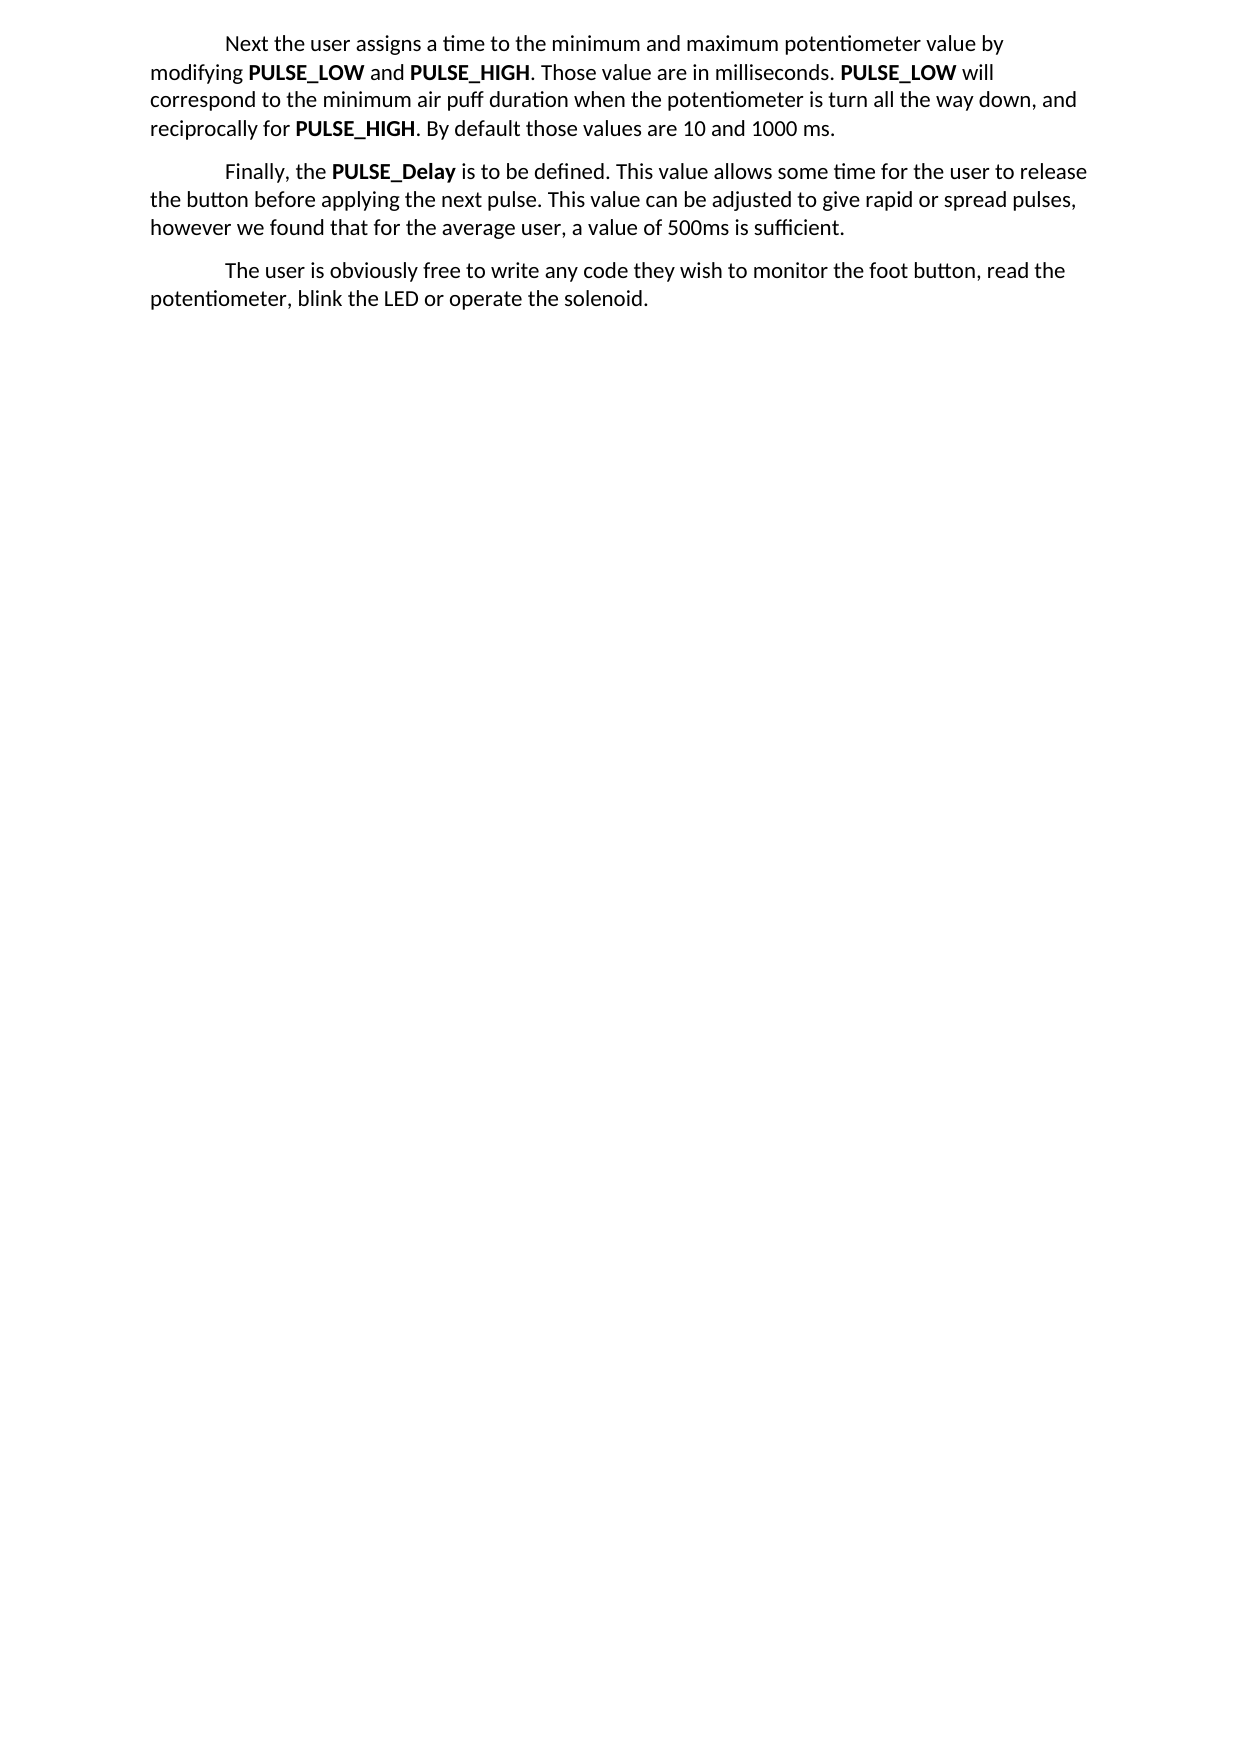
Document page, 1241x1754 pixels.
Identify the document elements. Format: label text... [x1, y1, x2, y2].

text Next the user assigns a time to the minimum and maximum potentiometer value by modifying PULSE_LOW and PULSE_HIGH. Those value are in milliseconds. PULSE_LOW will correspond to the minimum air puff duration when the potentiometer is turn all the way down, and reciprocally for PULSE_HIGH. By default those values are 10 and 1000 ms. [150, 29, 1090, 142]
text Finally, the PULSE_Delay is to be defined. This value allows some time for the user to release the button before applying the next pulse. This value can be adjusted to give rapid or spread pulses, however we found that for the average user, a value of 500ms is sufficient. [150, 157, 1090, 241]
text The user is obviously free to write any code they wish to monitor the foot button, read the potentiometer, blink the LED or operate the solenoid. [150, 256, 1090, 312]
